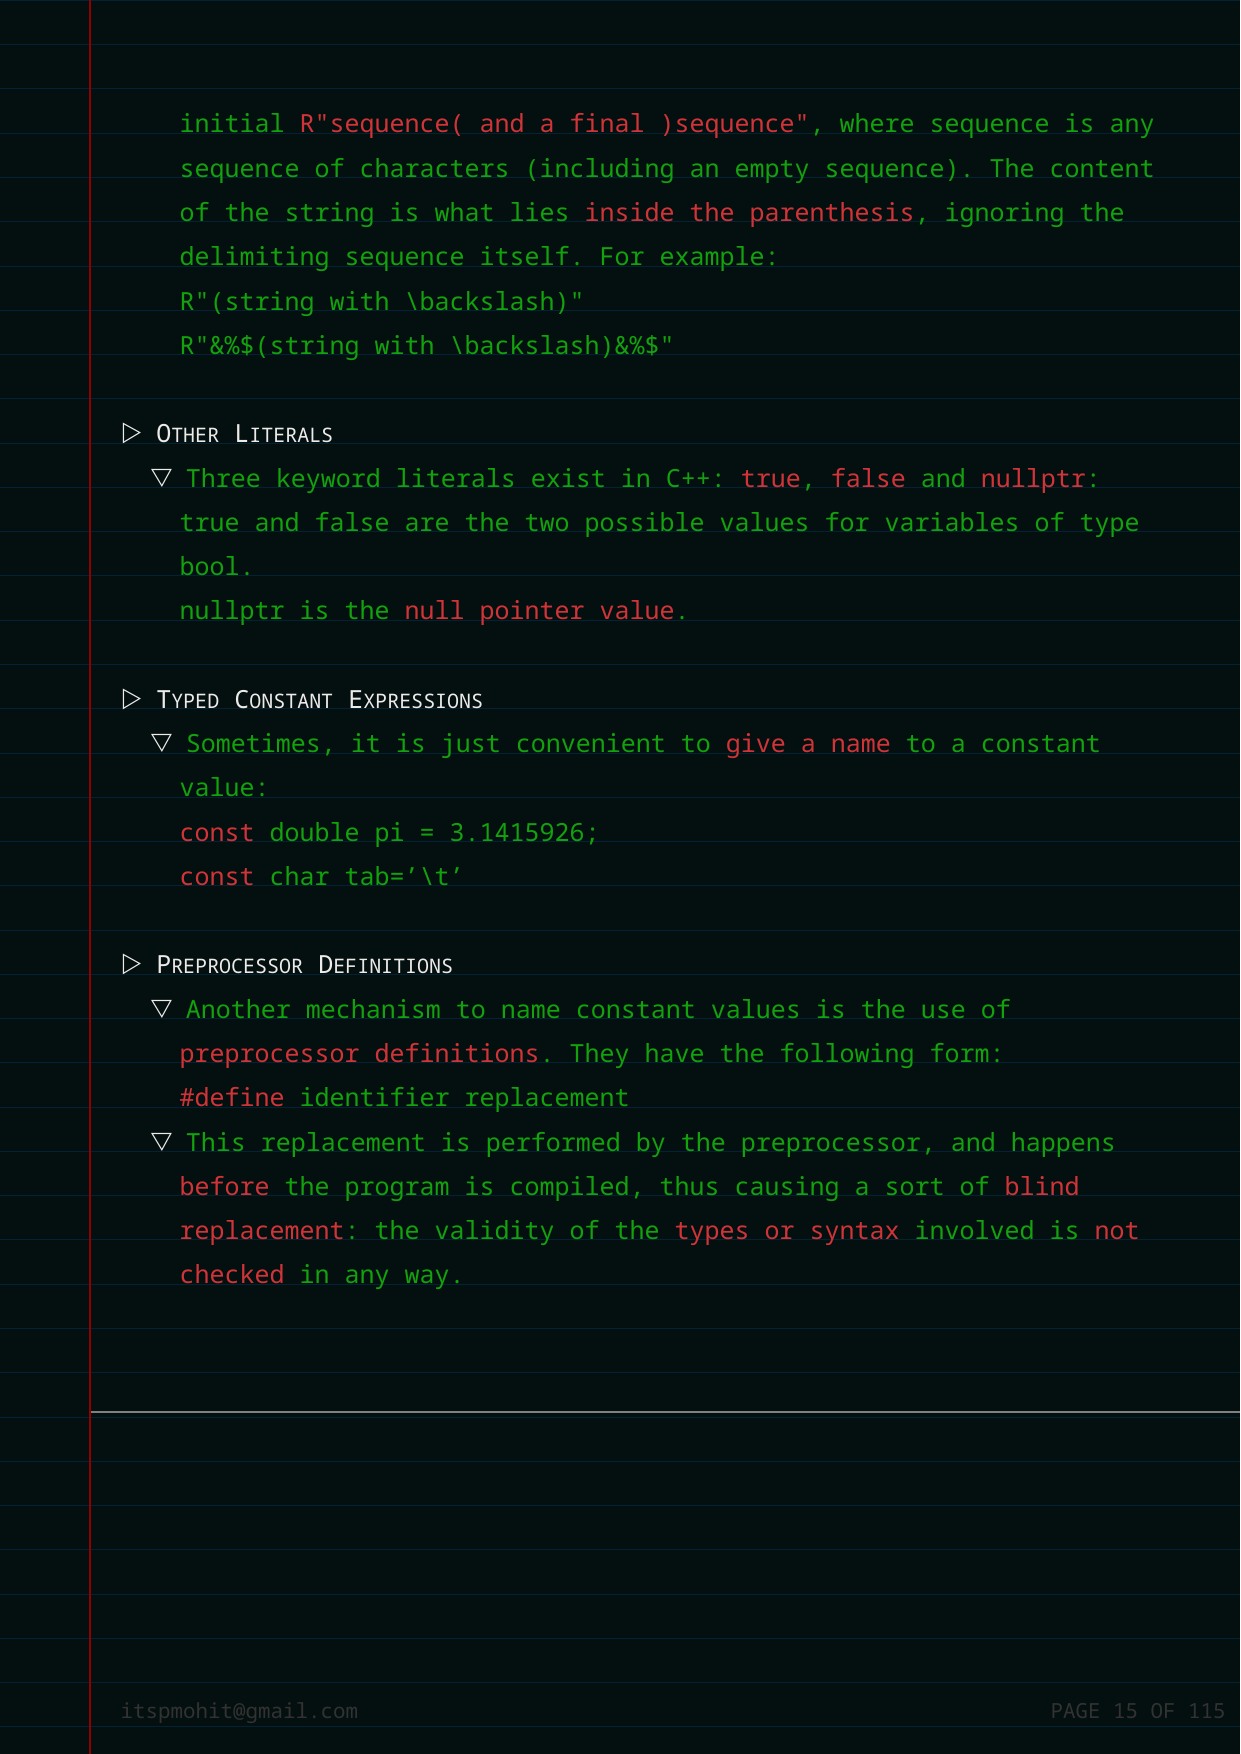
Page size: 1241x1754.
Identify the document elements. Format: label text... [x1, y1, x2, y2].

list Sometimes, it is just convenient to give a name to a constant value: const double pi = 3.1415926; const char tab=’\t’ [150, 717, 1196, 938]
subtitle Preprocessor Definitions [120, 938, 1196, 983]
subtitle Other Literals [120, 407, 1196, 452]
list Three keyword literals exist in C++: true, false and nullptr: true and false are the two possible values for variables of type bool. nullptr is the null pointer value. [150, 452, 1196, 673]
list This replacement is performed by the preprocessor, and happens before the program is compiled, thus causing a sort of blind replacement: the validity of the types or syntax involved is not checked in any way. [150, 1116, 1196, 1381]
subtitle Typed Constant Expressions [120, 673, 1196, 717]
list initial R"sequence( and a final )sequence", where sequence is any sequence of characters (including an empty sequence). The content of the string is what lies inside the parenthesis, ignoring the delimiting sequence itself. For example: R"(string with \backslash)" R"&%$(string with \backslash)&%$" [150, 97, 1196, 407]
list Another mechanism to name constant values is the use of preprocessor definitions. They have the following form: #define identifier replacement [150, 983, 1196, 1116]
